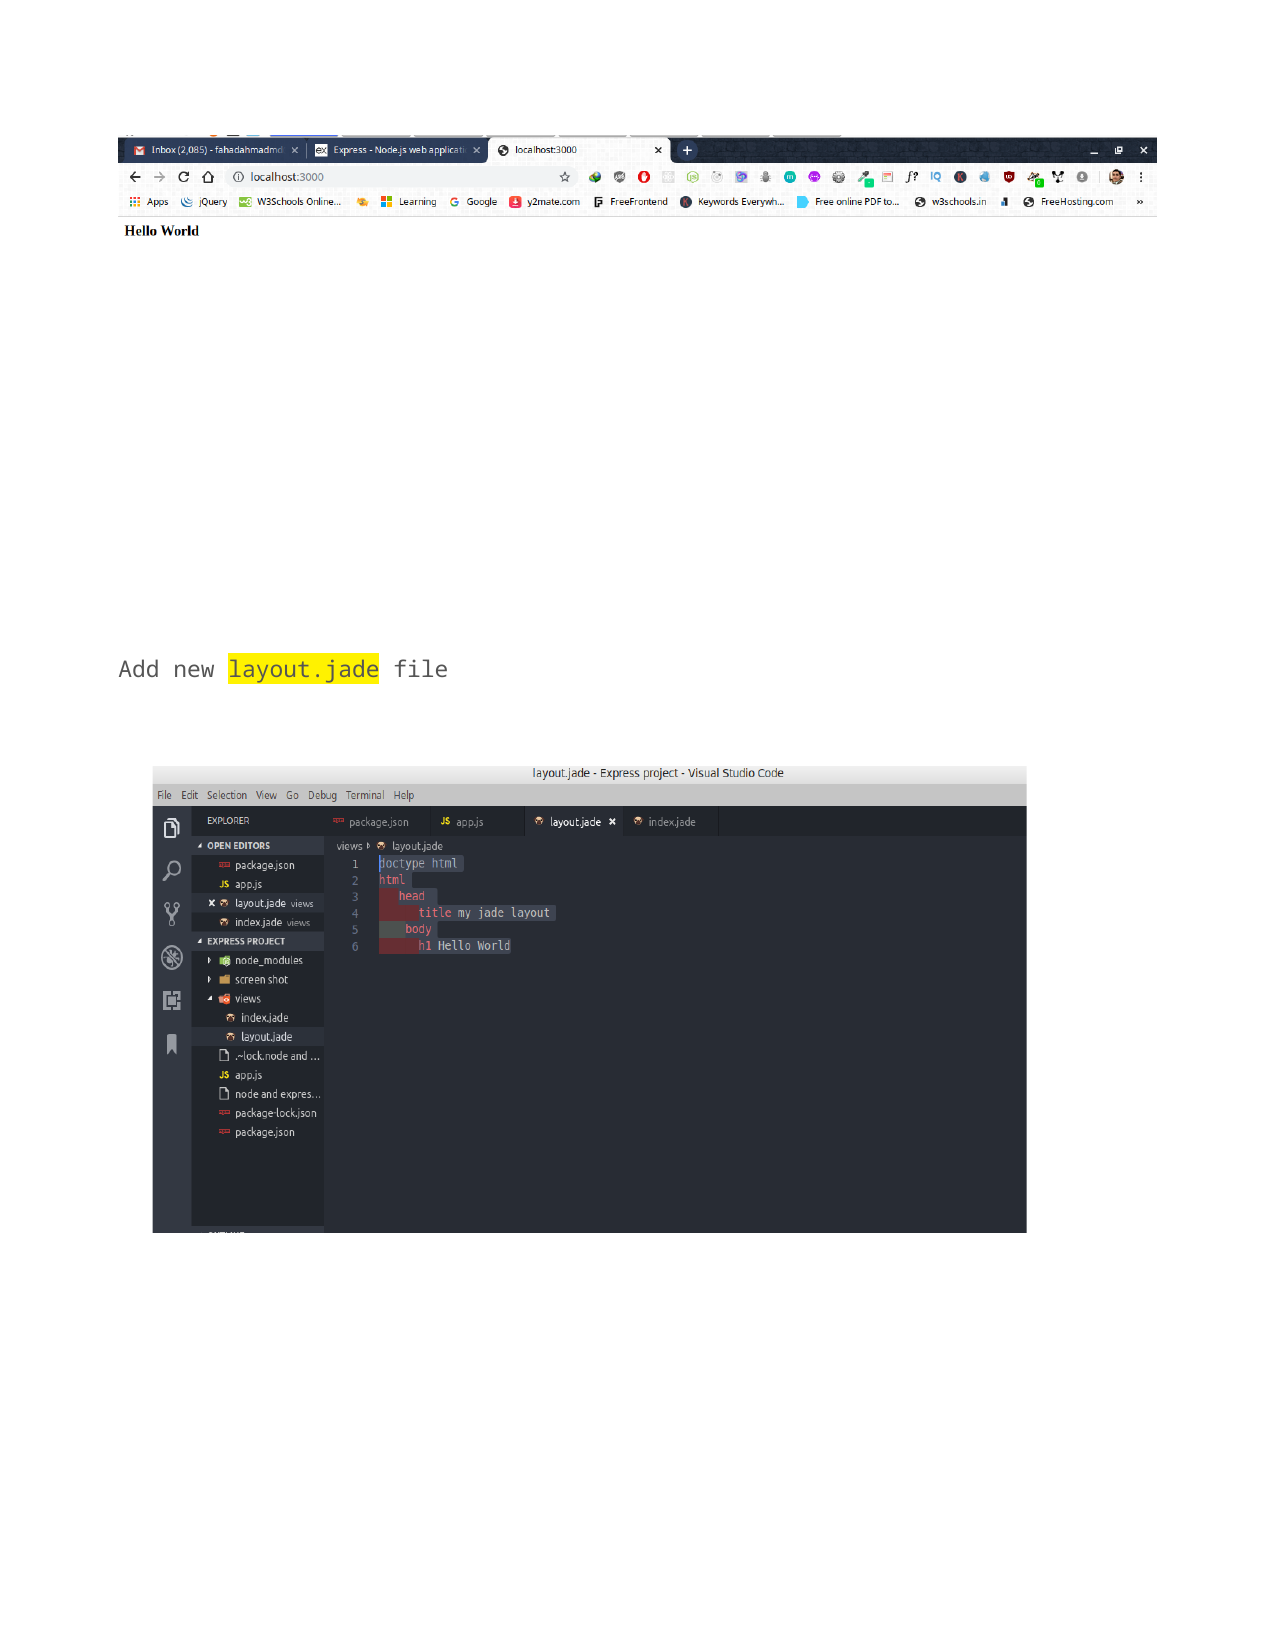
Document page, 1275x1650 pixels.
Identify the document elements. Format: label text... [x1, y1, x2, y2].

text Add new layout.jade file [118, 653, 1157, 684]
picture [118, 135, 1157, 591]
picture [152, 766, 1027, 1233]
